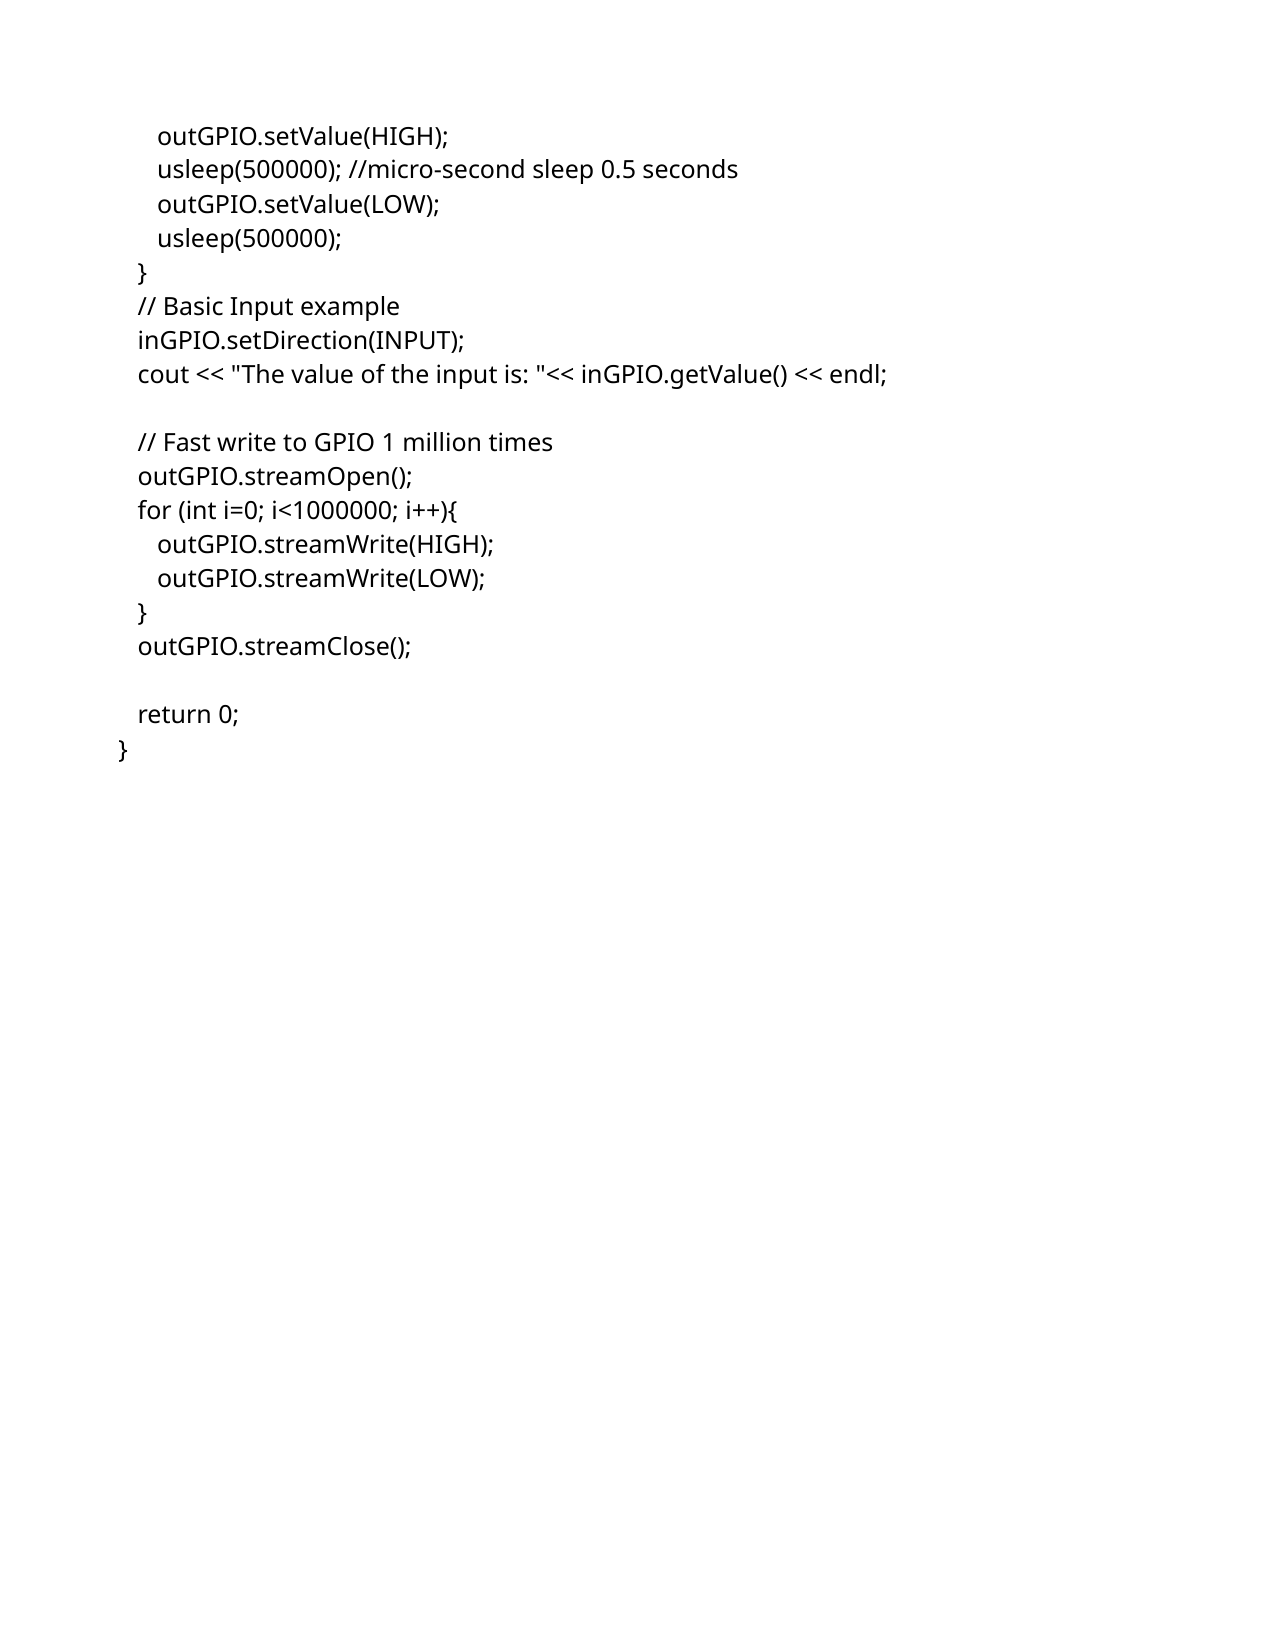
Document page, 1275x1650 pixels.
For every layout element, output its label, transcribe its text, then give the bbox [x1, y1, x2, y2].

text } [118, 595, 1157, 629]
text inGPIO.setDirection(INPUT); [118, 322, 1157, 357]
text outGPIO.setValue(HIGH); [118, 118, 1157, 152]
text // Basic Input example [118, 288, 1157, 322]
text // Fast write to GPIO 1 million times [118, 425, 1157, 459]
text outGPIO.setValue(LOW); [118, 186, 1157, 220]
text outGPIO.streamClose(); [118, 629, 1157, 663]
text } [118, 254, 1157, 288]
text for (int i=0; i<1000000; i++){ [118, 493, 1157, 527]
text cout << "The value of the input is: "<< inGPIO.getValue() << endl; [118, 357, 1157, 391]
text usleep(500000); //micro-second sleep 0.5 seconds [118, 152, 1157, 186]
text return 0; [118, 697, 1157, 731]
text outGPIO.streamWrite(HIGH); [118, 527, 1157, 561]
text outGPIO.streamOpen(); [118, 459, 1157, 493]
text usleep(500000); [118, 220, 1157, 254]
text outGPIO.streamWrite(LOW); [118, 561, 1157, 595]
text } [118, 731, 1157, 765]
